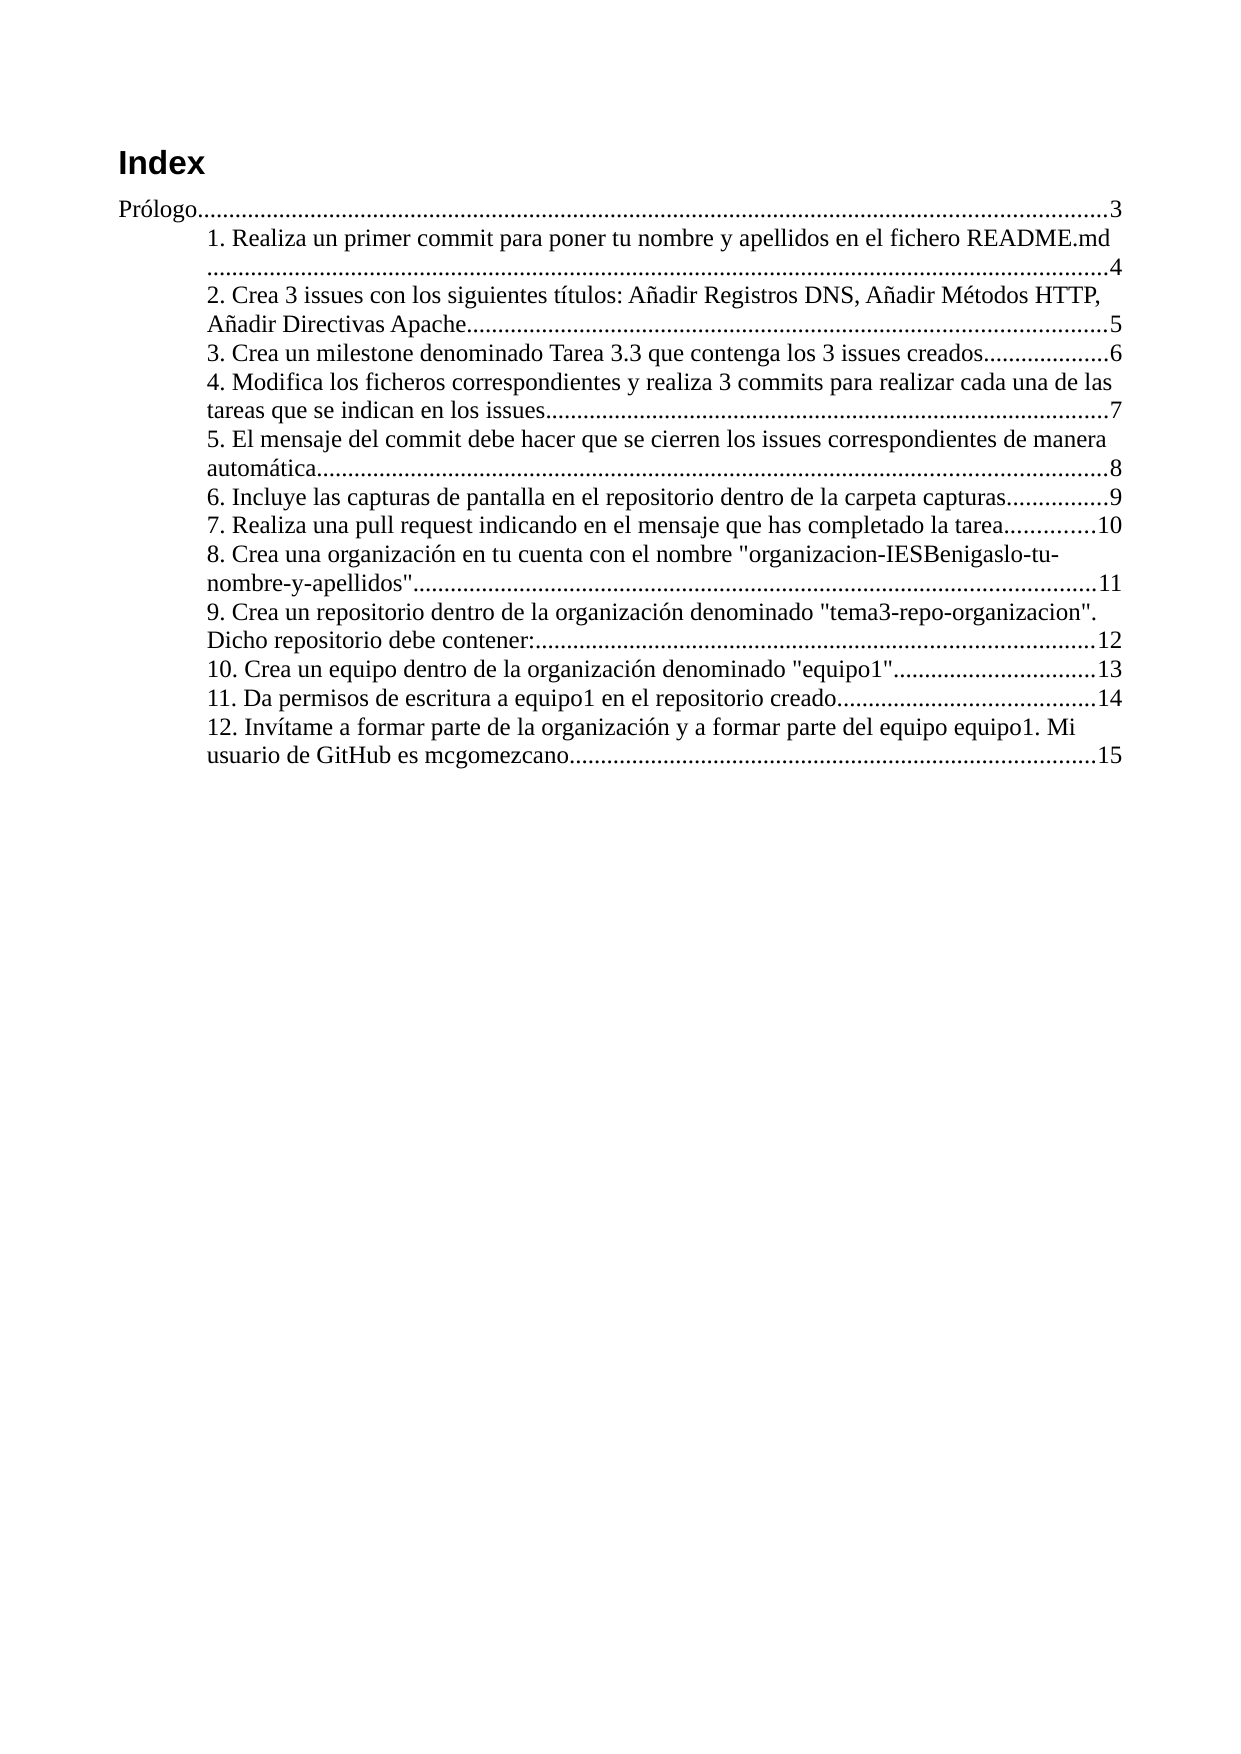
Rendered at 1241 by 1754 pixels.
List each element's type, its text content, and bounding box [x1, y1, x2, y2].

text 4. Modifica los ficheros correspondientes y realiza 3 commits para realizar cada una de las tareas que se indican en los issues. 7 [207, 367, 1122, 424]
subtitle Index [118, 143, 1122, 182]
text 12. Invítame a formar parte de la organización y a formar parte del equipo equipo1. Mi usuario de GitHub es mcgomezcano. 15 [207, 712, 1122, 769]
text Prólogo 3 [118, 194, 1122, 223]
text 2. Crea 3 issues con los siguientes títulos: Añadir Registros DNS, Añadir Métodos HTTP, Añadir Directivas Apache 5 [207, 280, 1122, 338]
text 11. Da permisos de escritura a equipo1 en el repositorio creado. 14 [207, 683, 1122, 712]
text 5. El mensaje del commit debe hacer que se cierren los issues correspondientes de manera automática. 8 [207, 424, 1122, 482]
text 10. Crea un equipo dentro de la organización denominado "equipo1" 13 [207, 654, 1122, 683]
text 6. Incluye las capturas de pantalla en el repositorio dentro de la carpeta capturas. 9 [207, 482, 1122, 510]
text 9. Crea un repositorio dentro de la organización denominado "tema3-repo-organizacion". Dicho repositorio debe contener: 12 [207, 597, 1122, 654]
text 8. Crea una organización en tu cuenta con el nombre "organizacion-IESBenigaslo-tu-nombre-y-apellidos". 11 [207, 539, 1122, 597]
text 3. Crea un milestone denominado Tarea 3.3 que contenga los 3 issues creados 6 [207, 338, 1122, 367]
text 1. Realiza un primer commit para poner tu nombre y apellidos en el fichero README.md 4 [207, 223, 1122, 280]
text 7. Realiza una pull request indicando en el mensaje que has completado la tarea. 10 [207, 510, 1122, 539]
